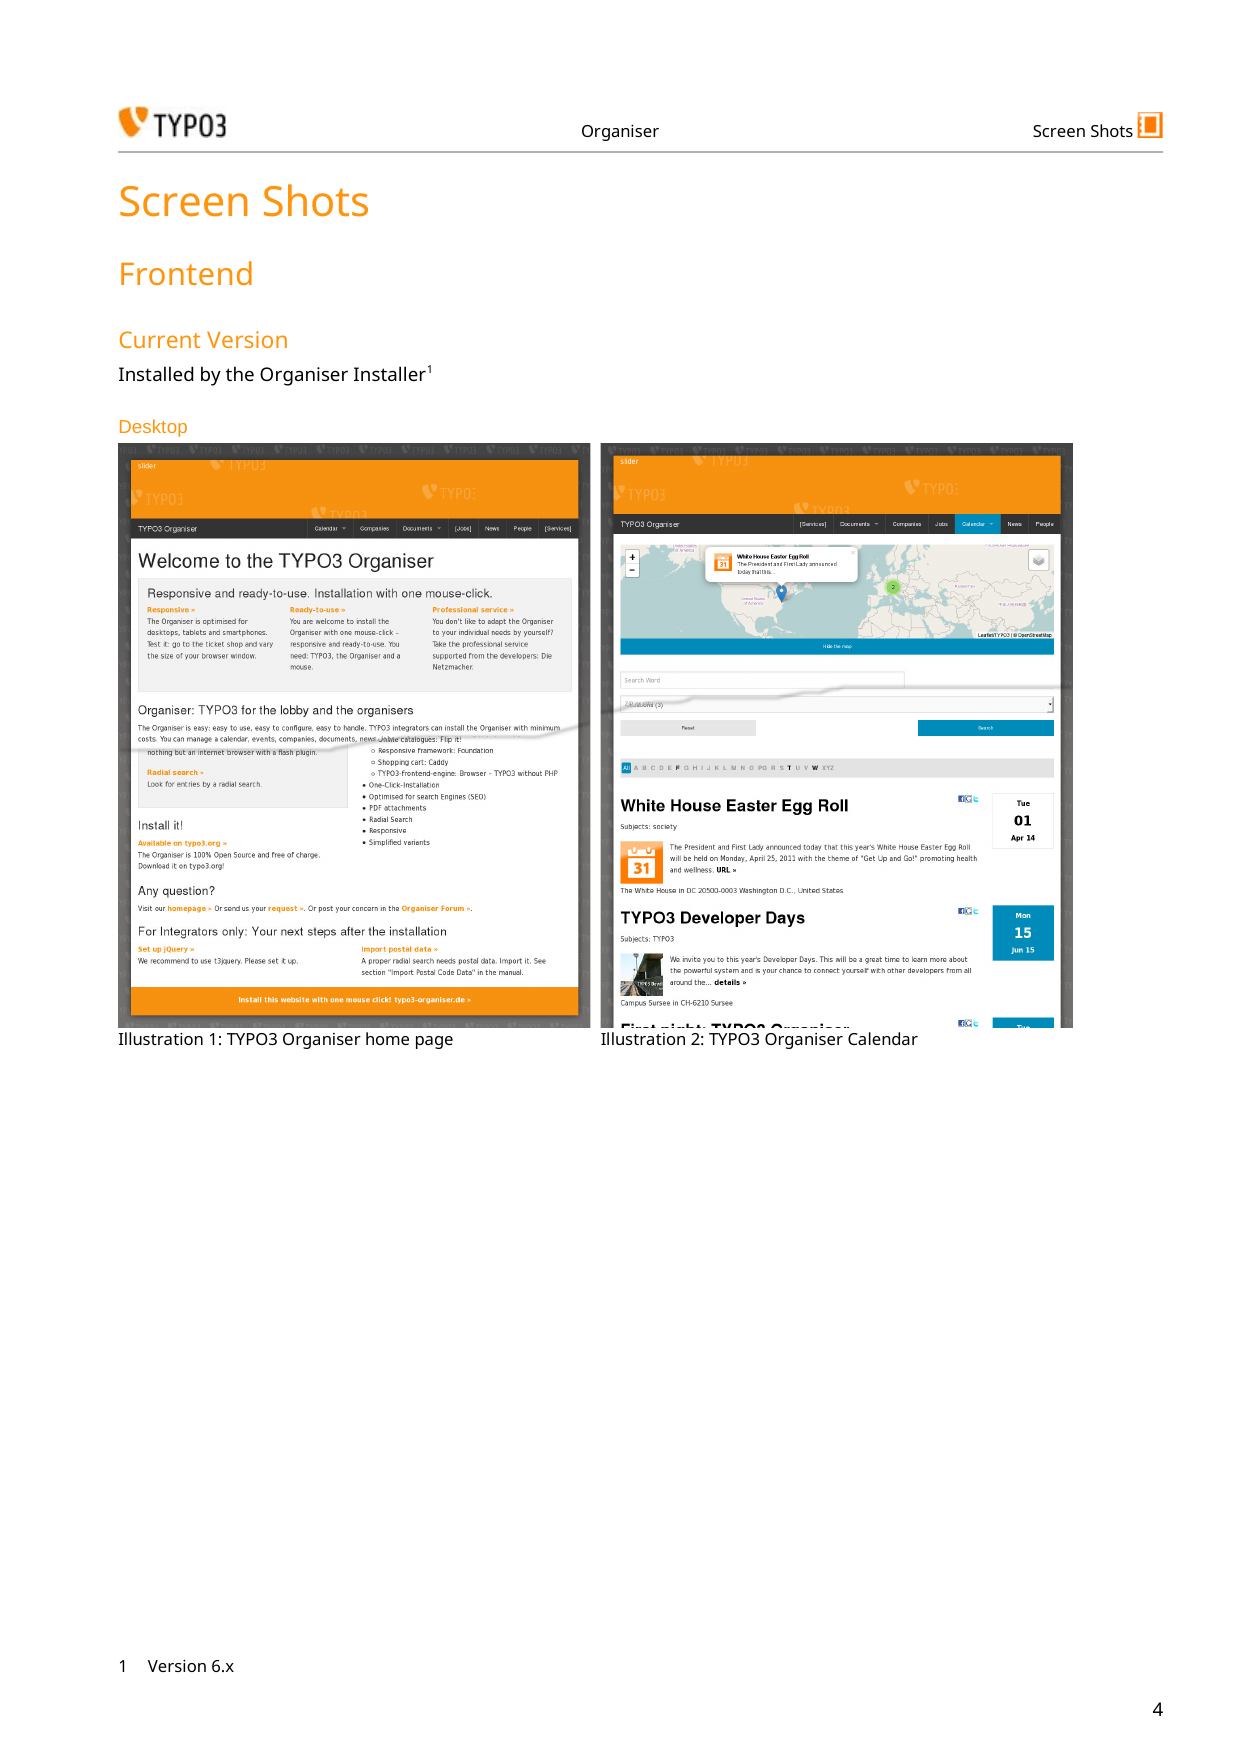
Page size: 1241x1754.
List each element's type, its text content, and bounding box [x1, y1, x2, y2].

subtitle Desktop [118, 417, 1163, 438]
picture [600, 443, 1073, 1028]
picture [1137, 112, 1163, 138]
picture [118, 106, 227, 138]
subtitle Screen Shots [118, 172, 1163, 229]
text Illustration 2: TYPO3 Organiser Calendar [601, 1028, 1073, 1050]
text Version 6.x [118, 1655, 1163, 1678]
picture [118, 443, 591, 1028]
text Illustration 1: TYPO3 Organiser home page [118, 1028, 591, 1050]
subtitle Installed by the Organiser Installer [118, 361, 1163, 387]
subtitle Frontend [118, 252, 1163, 295]
subtitle Current Version [118, 324, 1163, 355]
